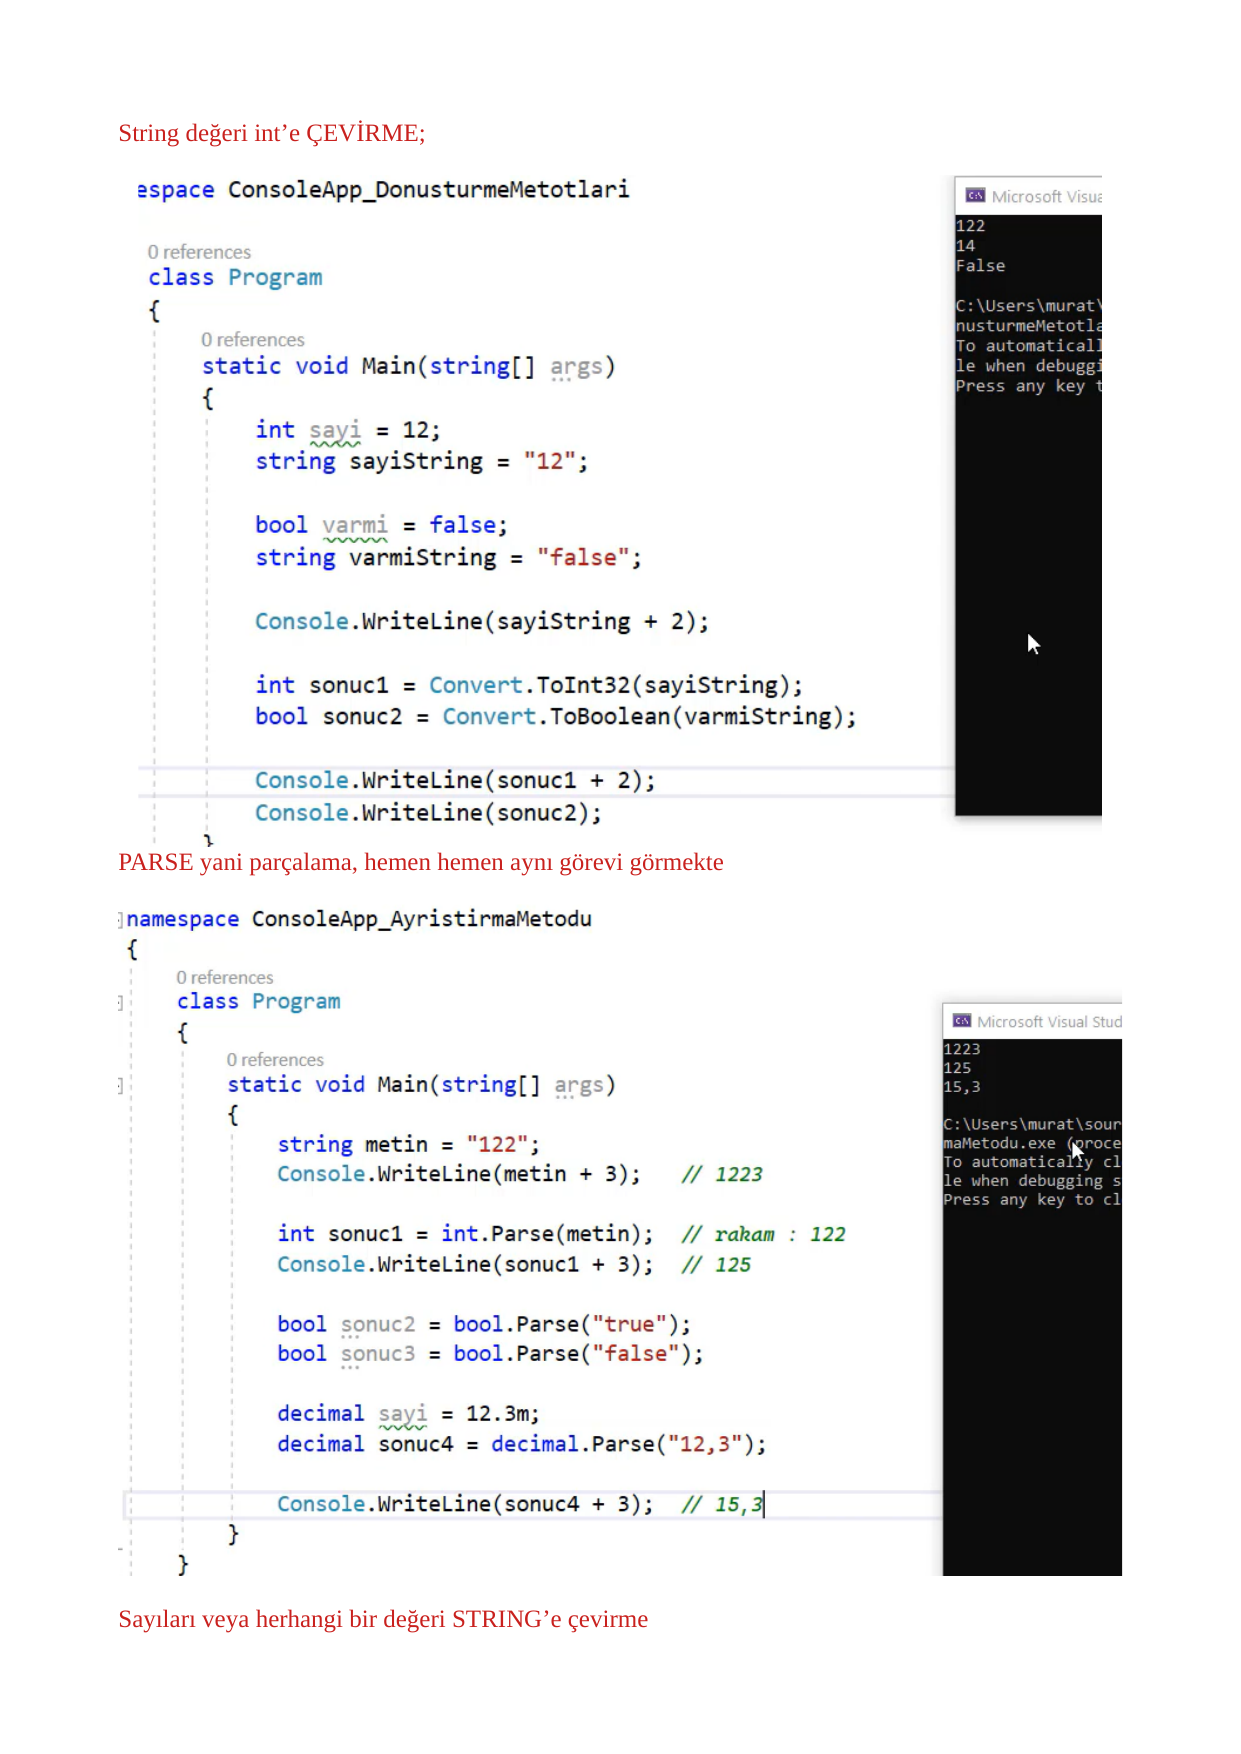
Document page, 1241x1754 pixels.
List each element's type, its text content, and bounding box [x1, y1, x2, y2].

text Sayıları veya herhangi bir değeri STRING’e çevirme [118, 1604, 1122, 1633]
text String değeri int’e ÇEVİRME; [118, 118, 1122, 176]
text PARSE yani parçalama, hemen hemen aynı görevi görmekte [118, 204, 1122, 876]
